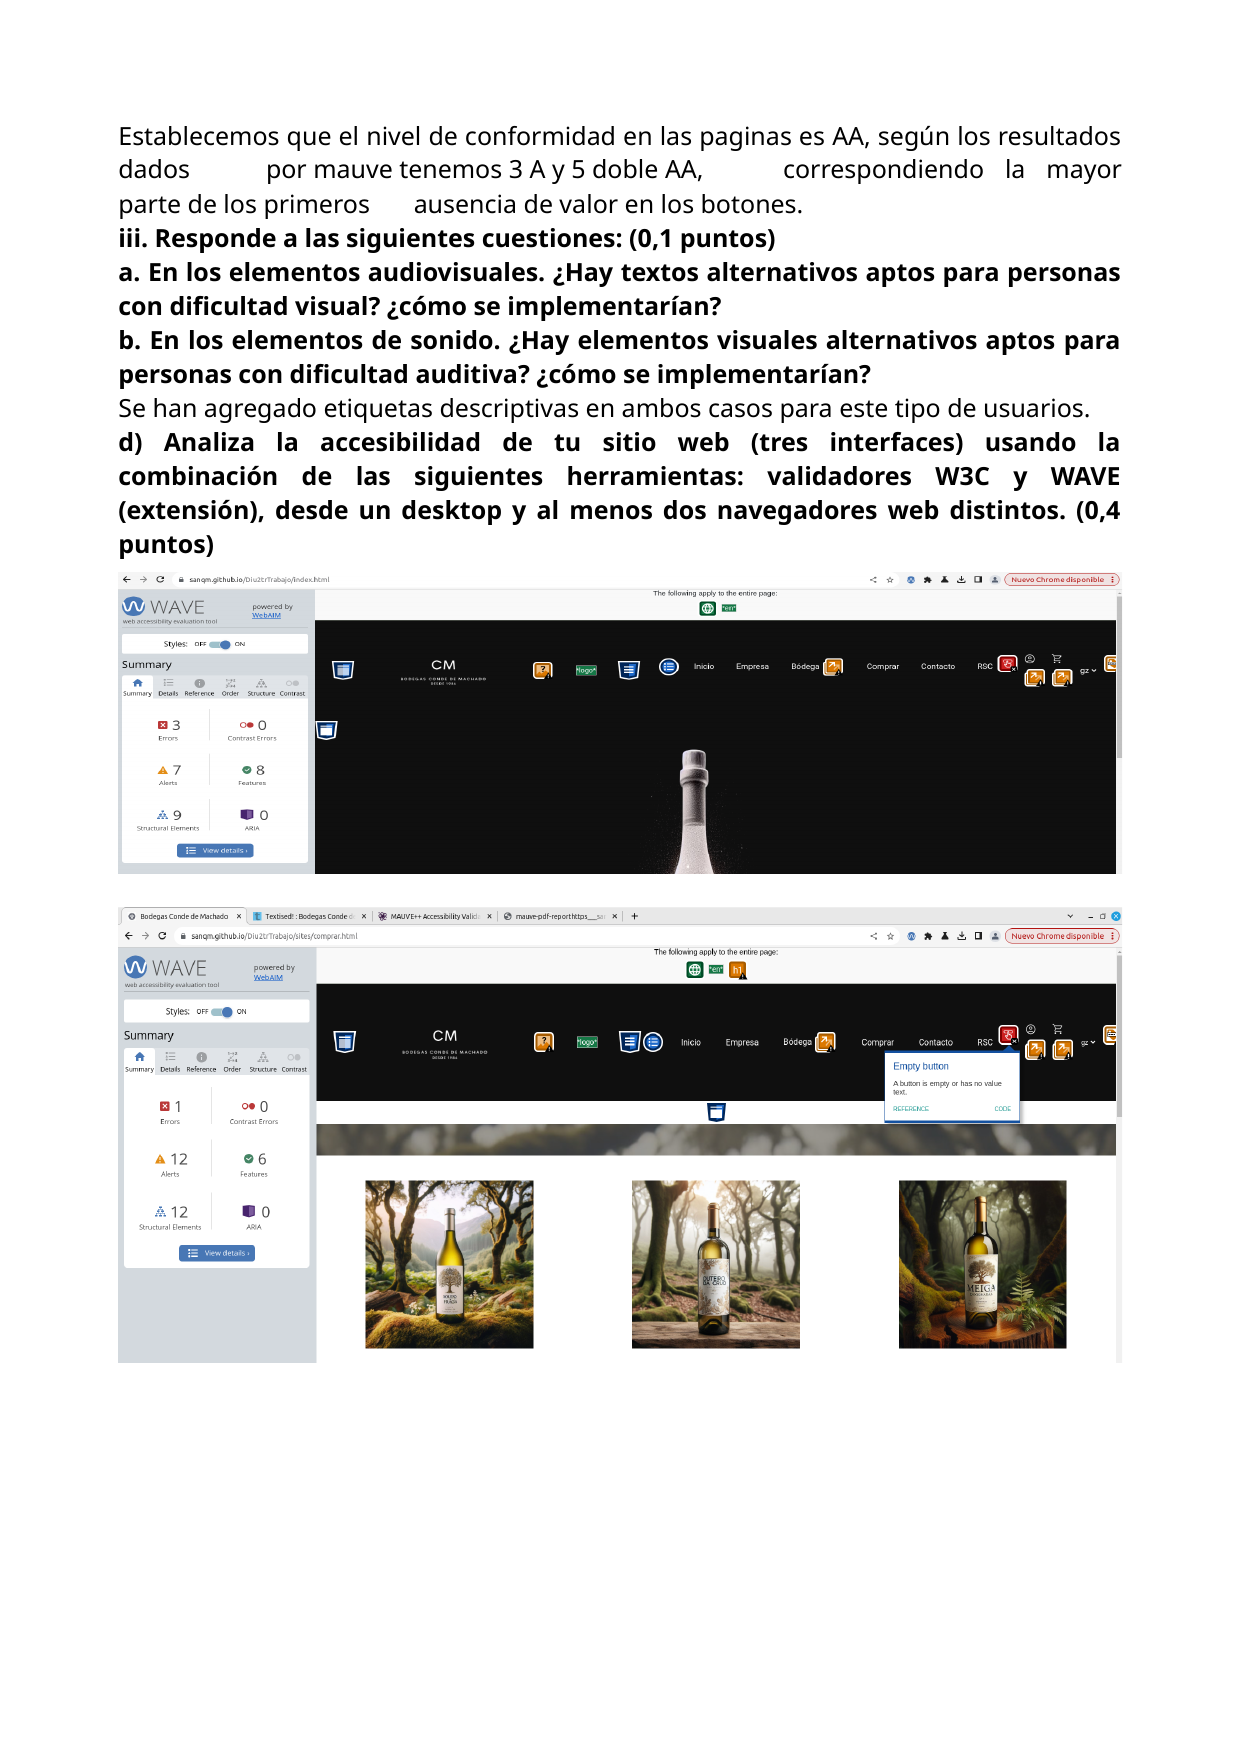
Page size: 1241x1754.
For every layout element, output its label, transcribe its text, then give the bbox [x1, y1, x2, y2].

text iii. Responde a las siguientes cuestiones: (0,1 puntos) [118, 220, 1122, 254]
text Establecemos que el nivel de conformidad en las paginas es AA, según los resultados dados por mauve tenemos 3 A y 5 doble AA, correspondiendo la mayor parte de los primeros ausencia de valor en los botones. [118, 118, 1122, 220]
text b. En los elementos de sonido. ¿Hay elementos visuales alternativos aptos para personas con dificultad auditiva? ¿cómo se implementarían? [118, 322, 1122, 391]
picture [118, 572, 1123, 874]
picture [118, 907, 1123, 1363]
text Se han agregado etiquetas descriptivas en ambos casos para este tipo de usuarios. [118, 391, 1122, 425]
text d) Analiza la accesibilidad de tu sitio web (tres interfaces) usando la combinación de las siguientes herramientas: validadores W3C y WAVE (extensión), desde un desktop y al menos dos navegadores web distintos. (0,4 puntos) [118, 425, 1122, 561]
text a. En los elementos audiovisuales. ¿Hay textos alternativos aptos para personas con dificultad visual? ¿cómo se implementarían? [118, 254, 1122, 322]
